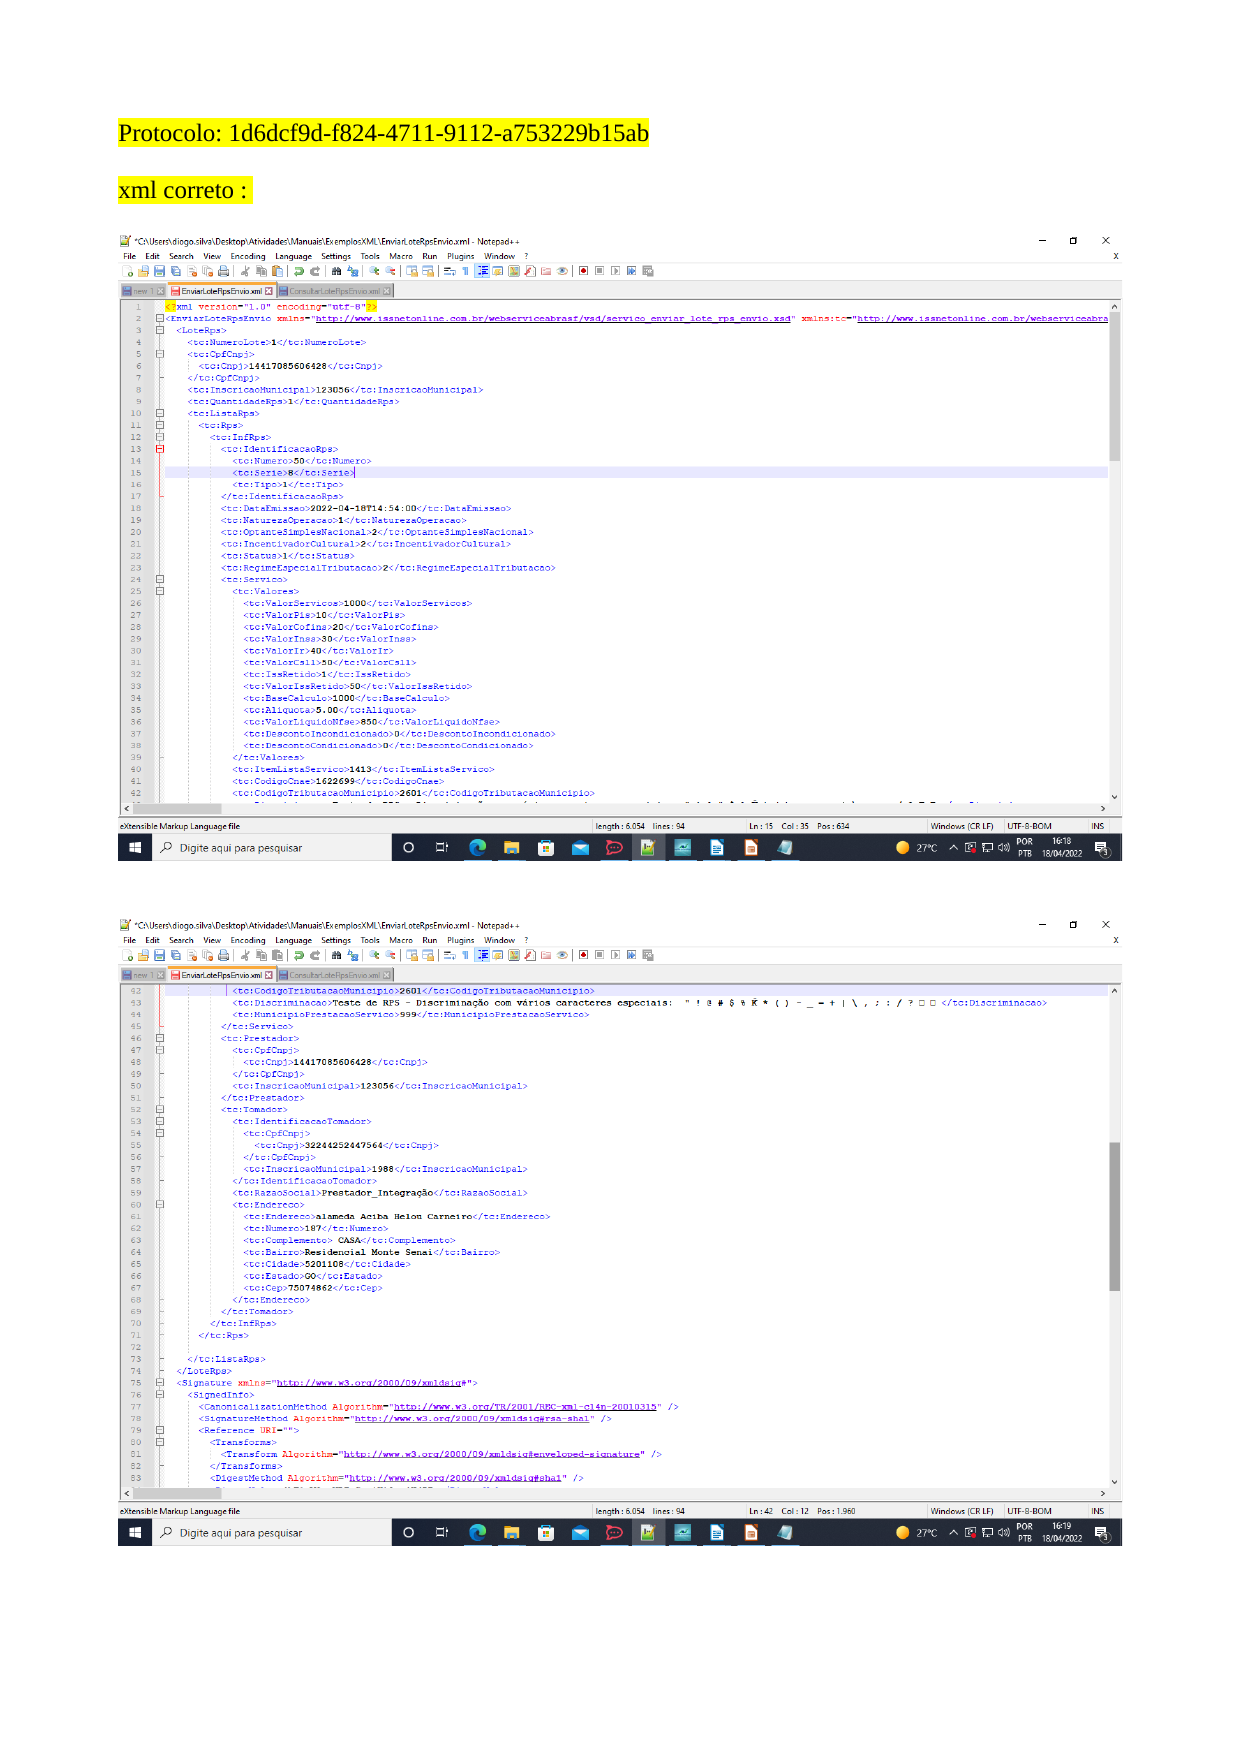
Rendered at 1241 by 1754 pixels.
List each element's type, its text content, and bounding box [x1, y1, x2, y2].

text Protocolo: 1d6dcf9d-f824-4711-9112-a753229b15ab [118, 118, 1122, 147]
picture [118, 918, 1123, 1546]
text xml correto : [118, 176, 1122, 204]
picture [118, 233, 1123, 861]
